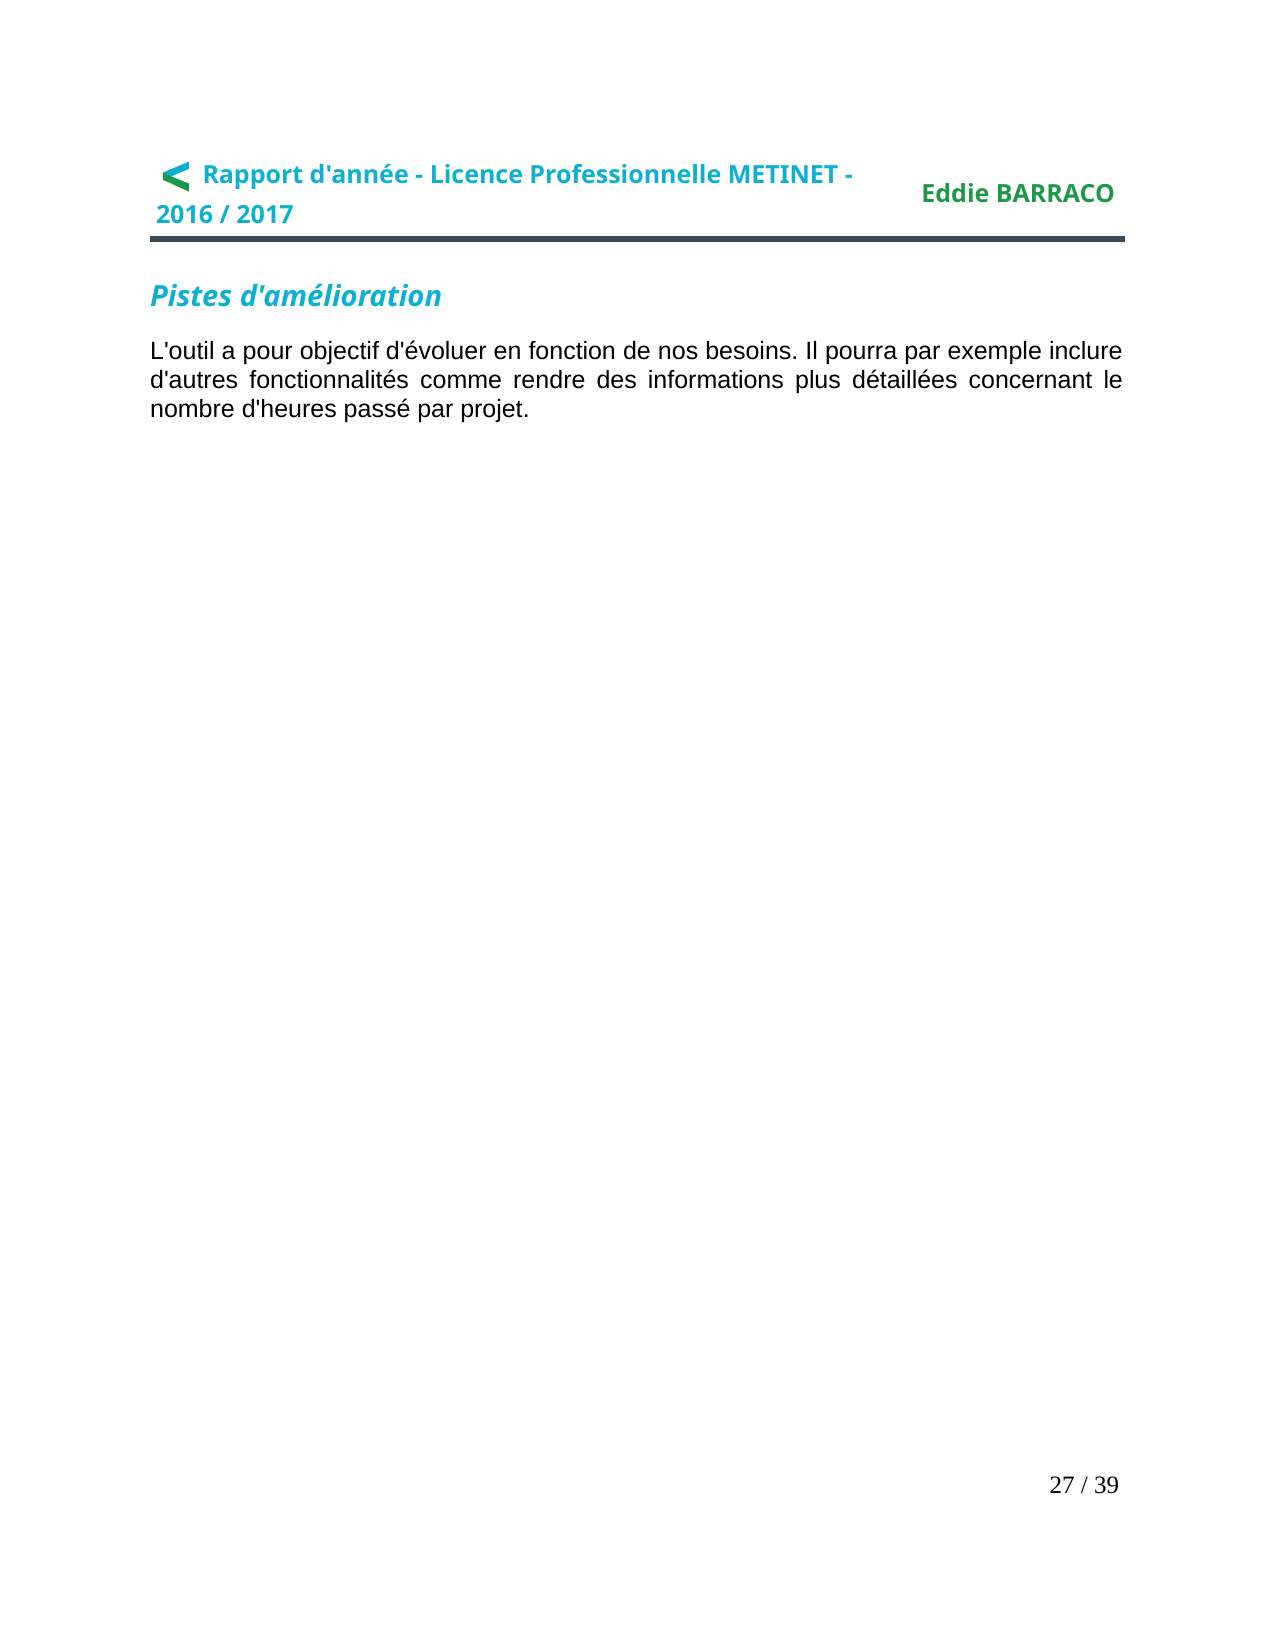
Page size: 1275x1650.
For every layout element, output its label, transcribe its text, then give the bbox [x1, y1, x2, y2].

subtitle Pistes d'amélioration [150, 275, 1125, 315]
text L'outil a pour objectif d'évoluer en fonction de nos besoins. Il pourra par exemple inclure d'autres fonctionnalités comme rendre des informations plus détaillées concernant le nombre d'heures passé par projet. [150, 336, 1125, 422]
